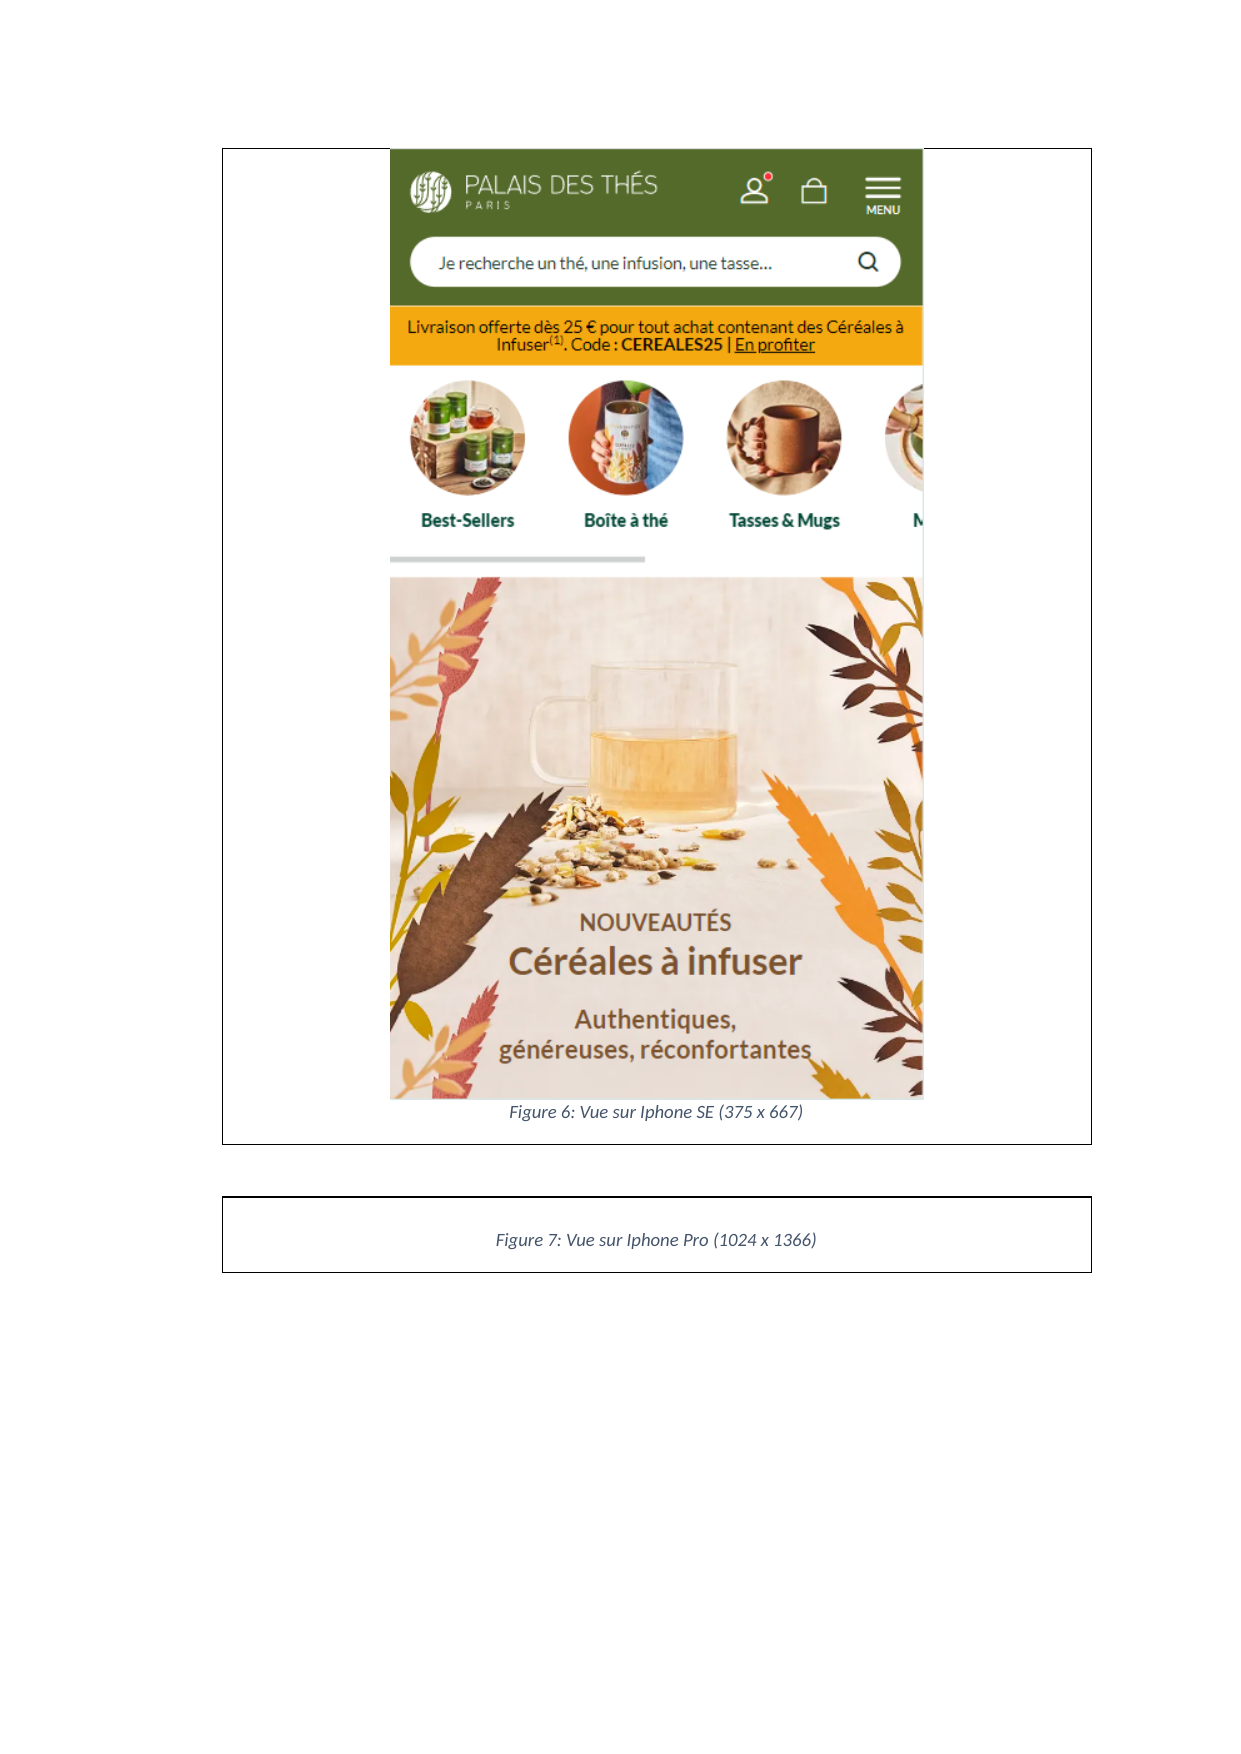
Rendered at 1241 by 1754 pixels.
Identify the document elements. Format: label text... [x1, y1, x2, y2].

table_header Figure 6: Vue sur Iphone SE (375 x 667) [223, 149, 1091, 1144]
table_header Figure 7: Vue sur Iphone Pro (1024 x 1366) [223, 1198, 1091, 1272]
